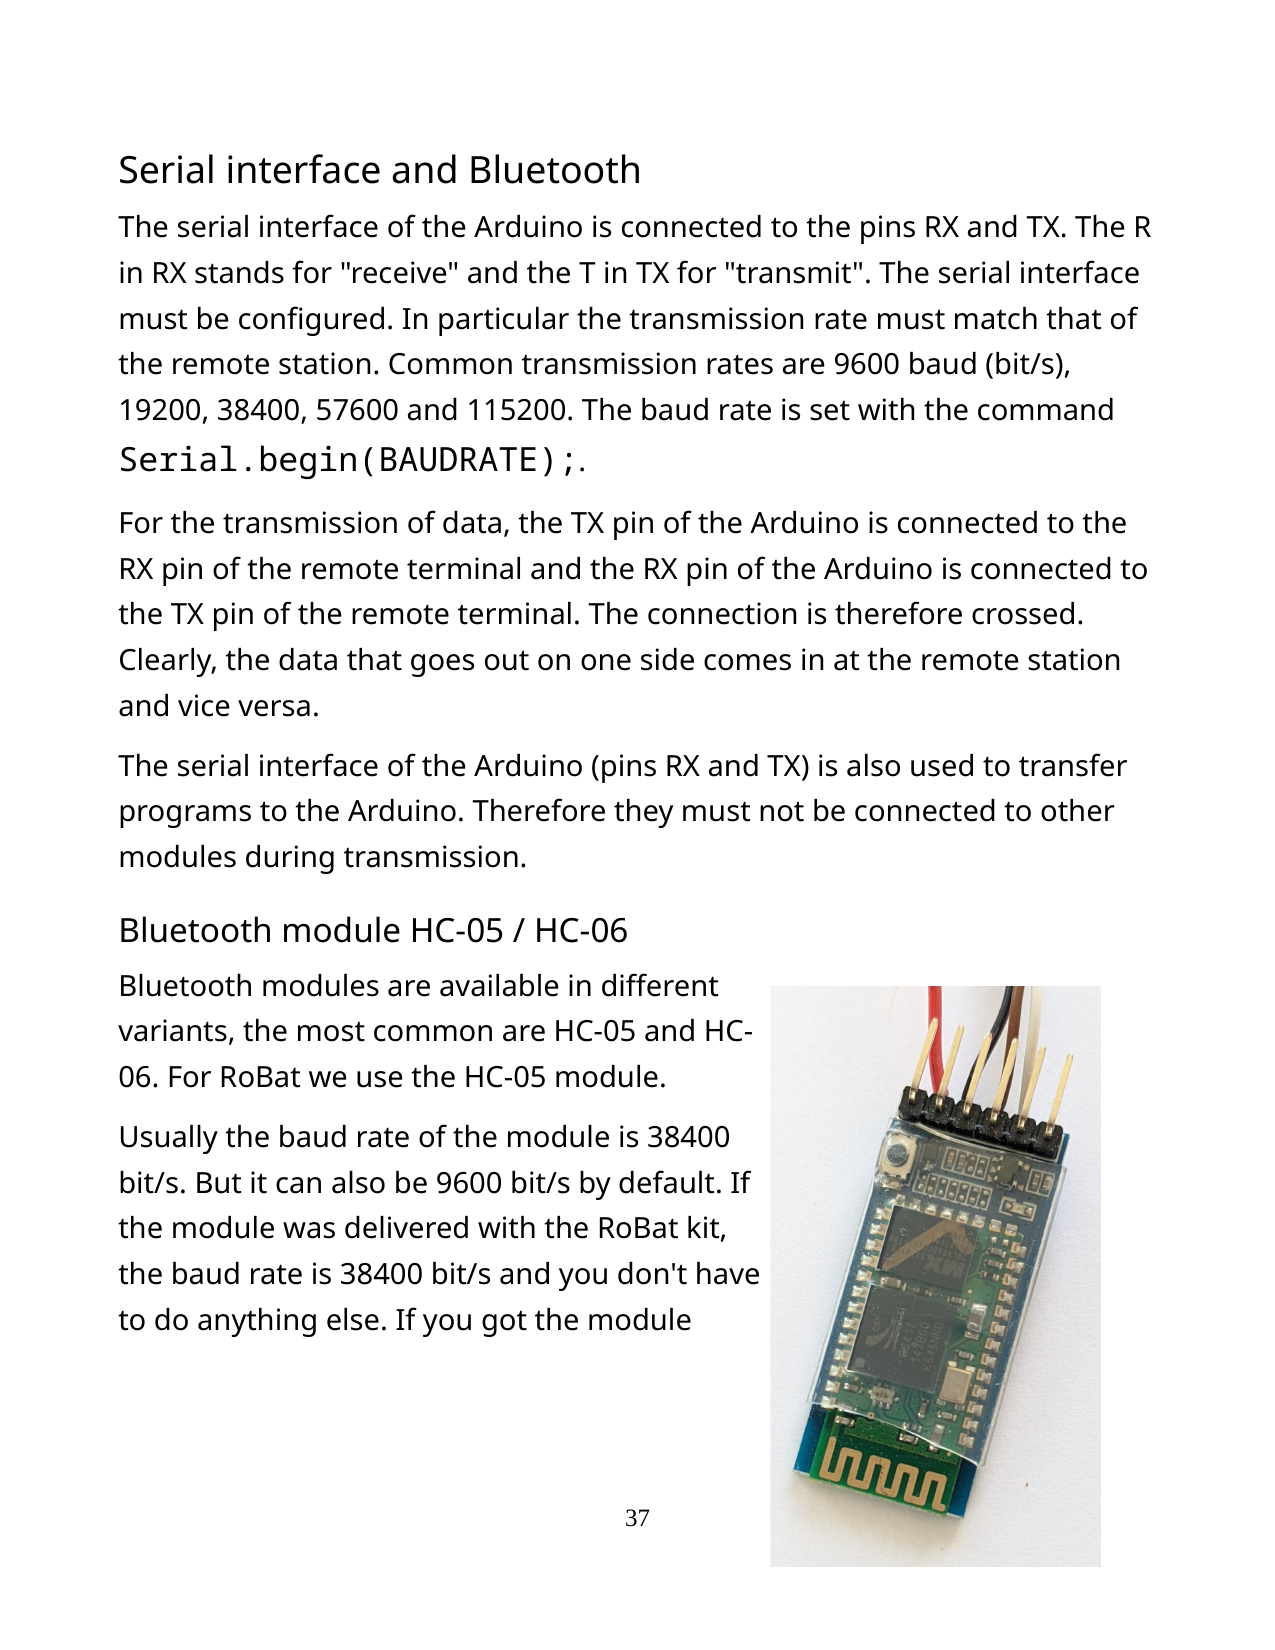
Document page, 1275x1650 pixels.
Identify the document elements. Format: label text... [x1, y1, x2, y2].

text [1101, 1116, 1157, 1338]
subtitle Bluetooth module HC-05 / HC-06 [118, 907, 1157, 952]
text The serial interface of the Arduino (pins RX and TX) is also used to transfer programs to the Arduino. Therefore they must not be connected to other modules during transmission. [118, 745, 1157, 876]
text ­Bluetooth modules are available in different variants, the most common are HC-05 and HC-06. For RoBat we use the HC-05 module. [118, 965, 1157, 1096]
text Usually the baud rate of the module is 38400 bit/s. But it can also be 9600 bit/s by default. If the module was delivered with the RoBat kit, the baud rate is 38400 bit/s and you don't have to do anything else. If you got the module [118, 1116, 770, 1338]
picture [770, 986, 1101, 1567]
subtitle Serial interface and Bluetooth [118, 143, 1157, 194]
text For the transmission of data, the TX pin of the Arduino is connected to the RX pin of the remote terminal and the RX pin of the Arduino is connected to the TX pin of the remote terminal. The connection is therefore crossed. Clearly, the data that goes out on one side comes in at the remote station and vice versa. [118, 502, 1157, 724]
text The serial interface of the Arduino is connected to the pins RX and TX. The R in RX stands for "receive" and the T in TX for "transmit". The serial interface must be configured. In particular the transmission rate must match that of the remote station. Common transmission rates are 9600 baud (bit/s), 19200, 38400, 57600 and 115200. The baud rate is set with the command Serial.begin(BAUDRATE);. [118, 207, 1157, 481]
